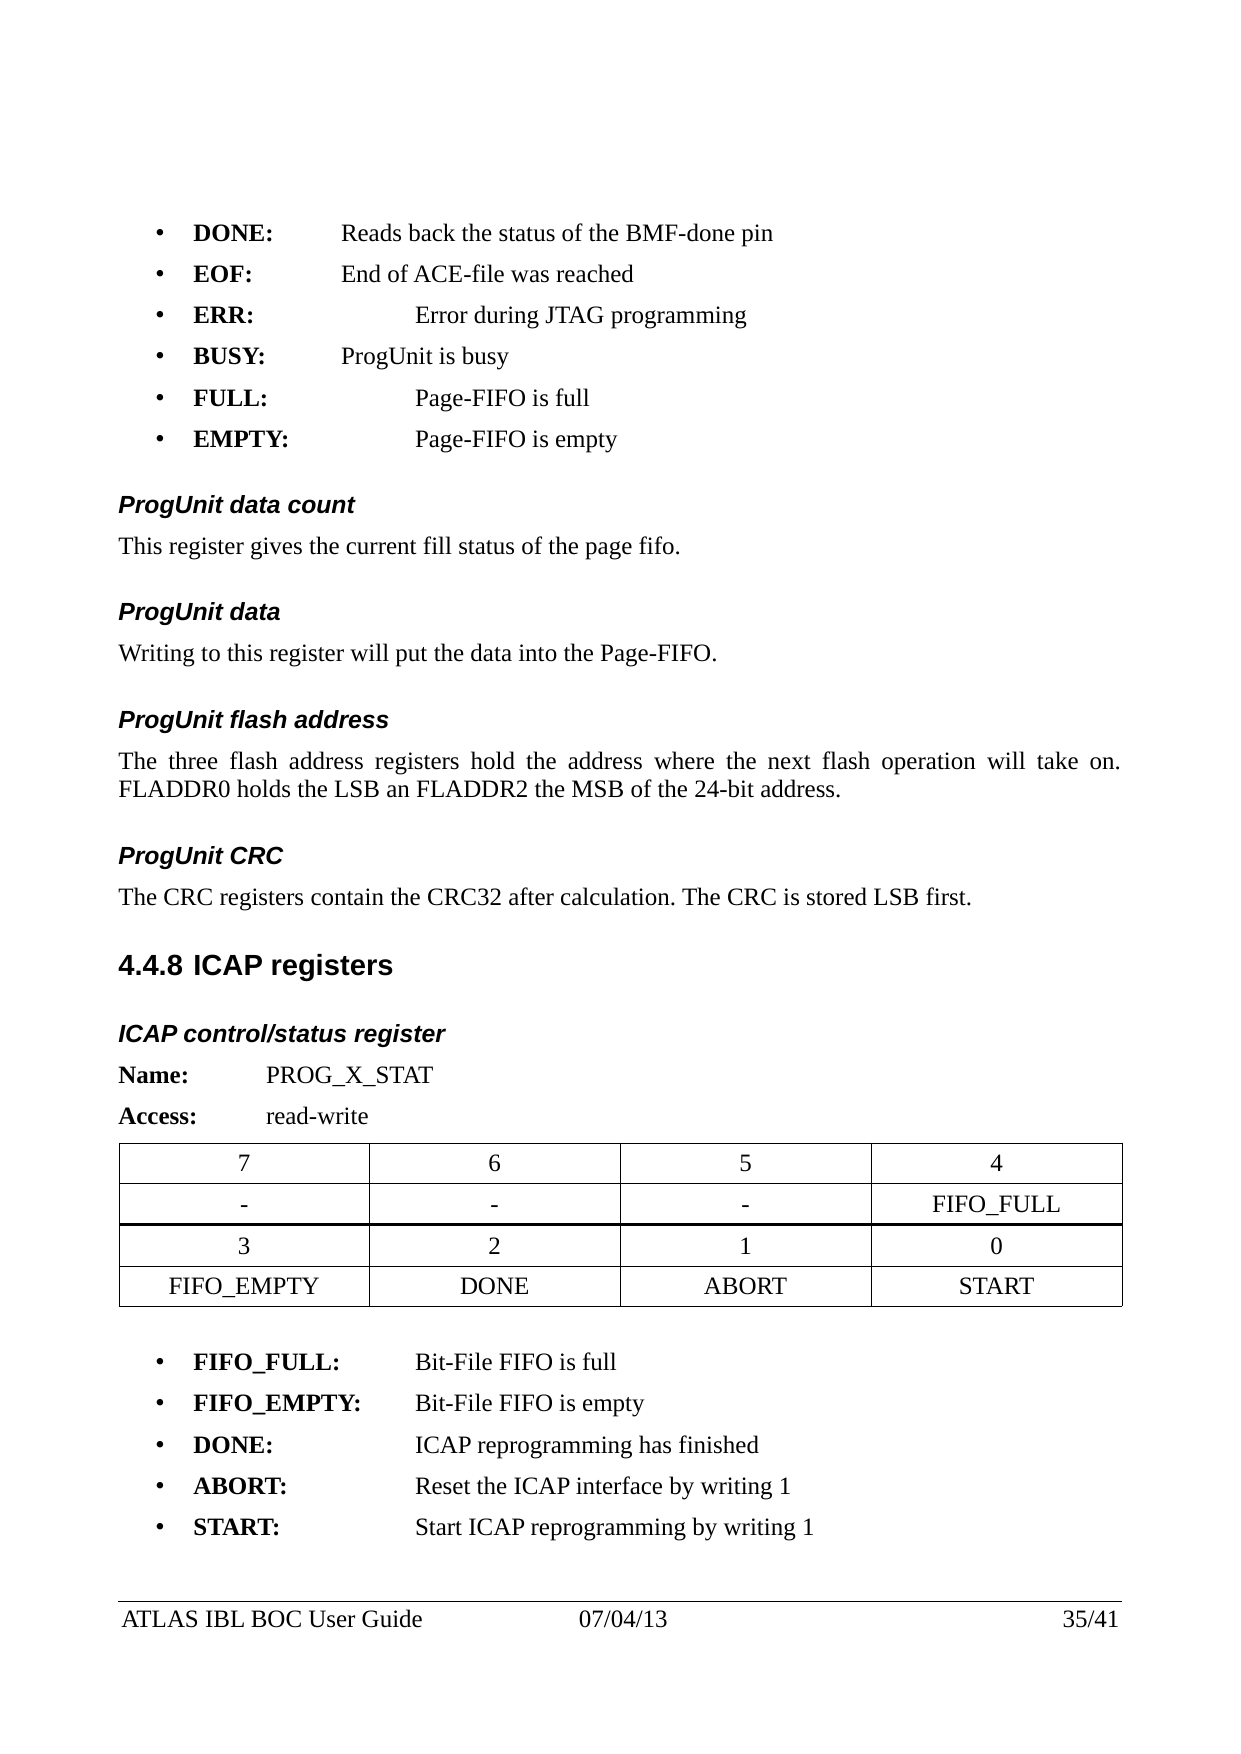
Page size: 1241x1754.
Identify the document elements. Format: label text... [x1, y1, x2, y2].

subtitle ProgUnit data count [118, 490, 1122, 519]
table_cell 0 [872, 1226, 1122, 1266]
text The three flash address registers hold the address where the next flash operation will take on. FLADDR0 holds the LSB an FLADDR2 the MSB of the 24-bit address. [118, 746, 1122, 803]
text Access: read-write [118, 1101, 1122, 1130]
table_cell 2 [370, 1226, 620, 1266]
table_cell - [120, 1184, 369, 1223]
table_cell 1 [621, 1226, 871, 1266]
list DONE: ICAP reprogramming has finished [156, 1430, 1122, 1458]
list FULL: Page-FIFO is full [156, 383, 1122, 411]
table_header 6 [370, 1144, 620, 1183]
subtitle ICAP registers [118, 948, 1122, 982]
table_cell START [872, 1267, 1122, 1306]
list EOF: End of ACE-file was reached [156, 259, 1122, 288]
table_cell ABORT [621, 1267, 871, 1306]
list DONE: Reads back the status of the BMF-done pin [156, 218, 1122, 246]
list EMPTY: Page-FIFO is empty [156, 424, 1122, 453]
subtitle ProgUnit data [118, 597, 1122, 626]
table_cell FIFO_EMPTY [120, 1267, 369, 1306]
text Name: PROG_X_STAT [118, 1060, 1122, 1089]
table_cell - [370, 1184, 620, 1223]
text Writing to this register will put the data into the Page-FIFO. [118, 638, 1122, 667]
table_cell - [621, 1184, 871, 1223]
table_header 4 [872, 1144, 1122, 1183]
list FIFO_FULL: Bit-File FIFO is full [156, 1347, 1122, 1376]
table_header 7 [120, 1144, 369, 1183]
subtitle ProgUnit flash address [118, 705, 1122, 733]
text This register gives the current fill status of the page fifo. [118, 531, 1122, 560]
table_cell 3 [120, 1226, 369, 1266]
table_cell DONE [370, 1267, 620, 1306]
subtitle ProgUnit CRC [118, 841, 1122, 869]
table_header 5 [621, 1144, 871, 1183]
table_cell FIFO_FULL [872, 1184, 1122, 1223]
list ABORT: Reset the ICAP interface by writing 1 [156, 1471, 1122, 1500]
list START: Start ICAP reprogramming by writing 1 [156, 1512, 1122, 1541]
list ERR: Error during JTAG programming [156, 300, 1122, 329]
list BUSY: ProgUnit is busy [156, 341, 1122, 370]
text The CRC registers contain the CRC32 after calculation. The CRC is stored LSB first. [118, 882, 1122, 911]
subtitle ICAP control/status register [118, 1019, 1122, 1048]
list FIFO_EMPTY: Bit-File FIFO is empty [156, 1388, 1122, 1417]
